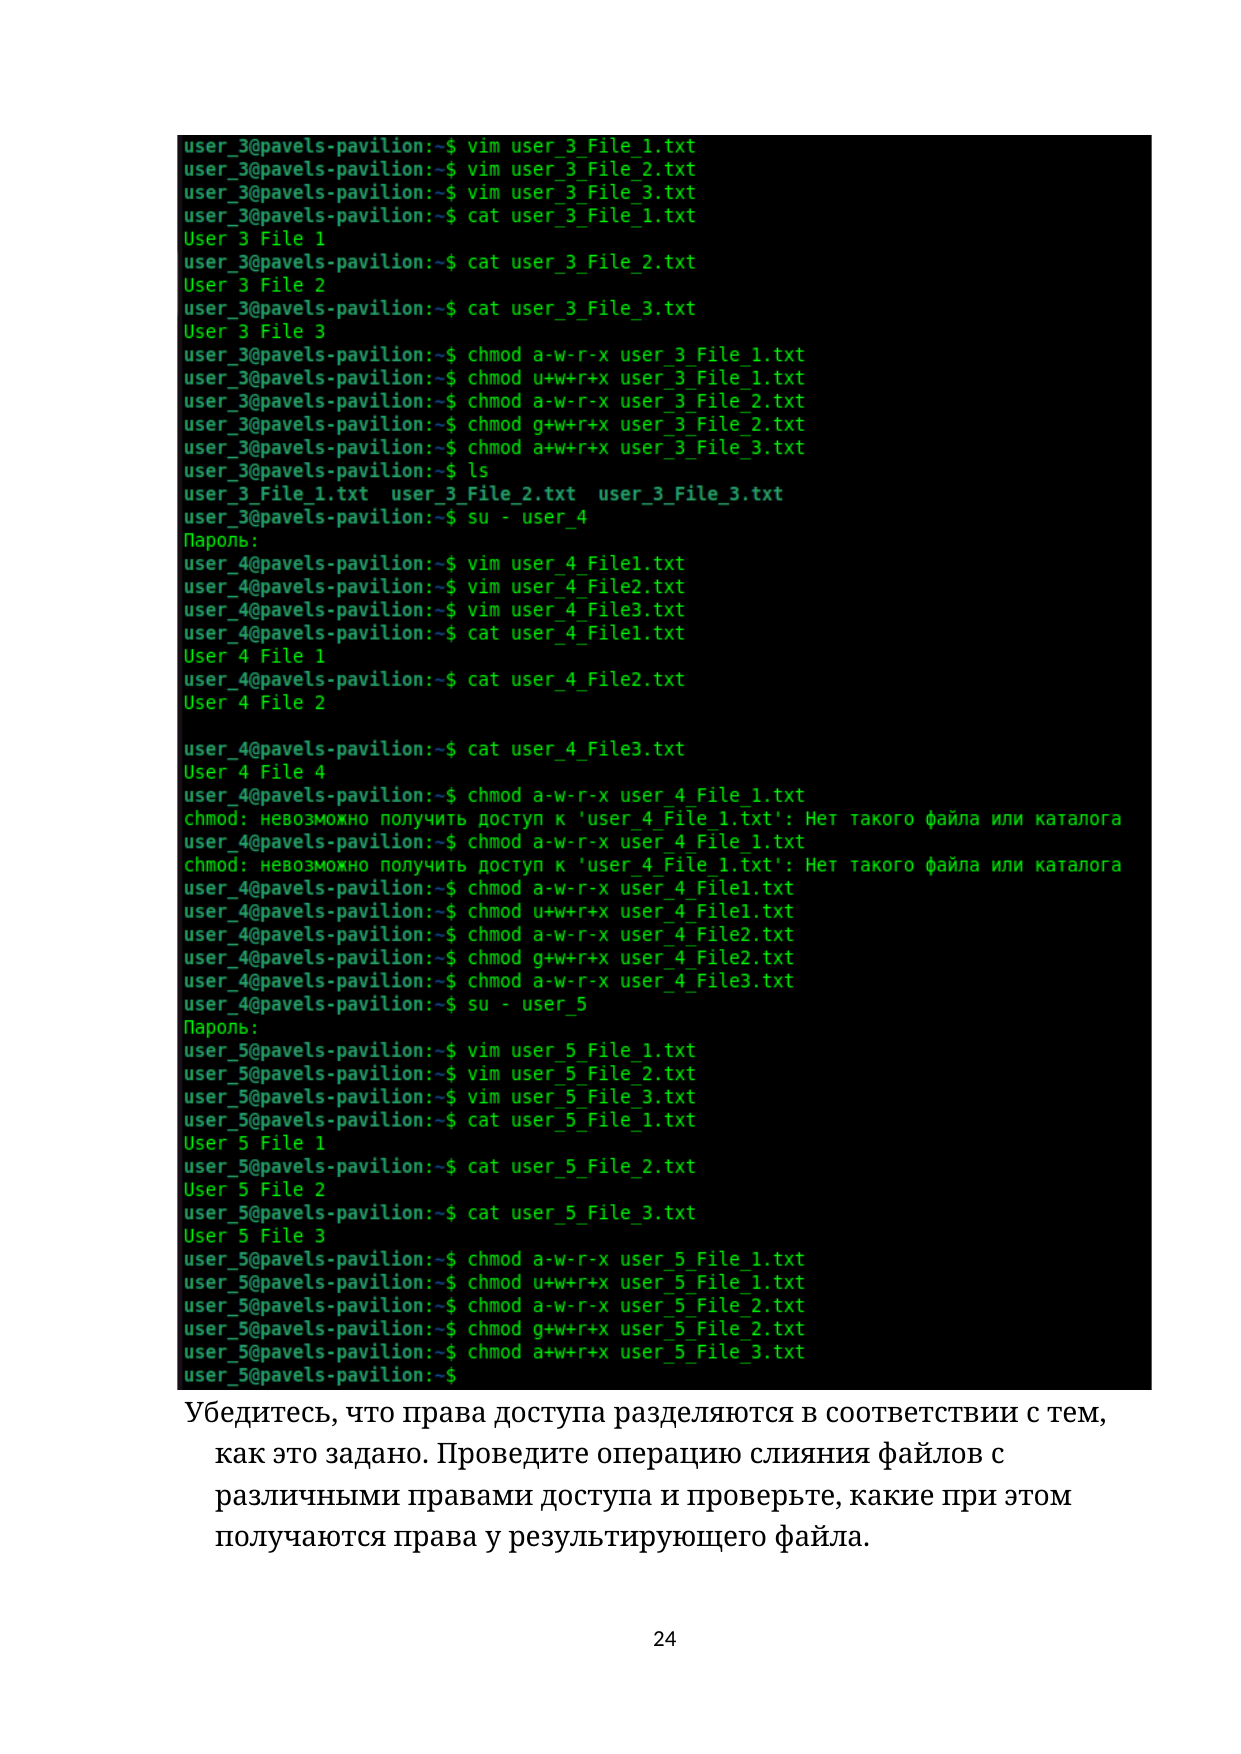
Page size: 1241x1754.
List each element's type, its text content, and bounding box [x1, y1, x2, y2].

text Убедитесь, что права доступа разделяются в соответствии с тем, как это задано. Проведите операцию слияния файлов с различными правами доступа и проверьте, какие при этом получаются права у результирующего файла. [177, 1390, 1152, 1555]
text [177, 118, 1152, 135]
picture [177, 135, 1152, 1390]
